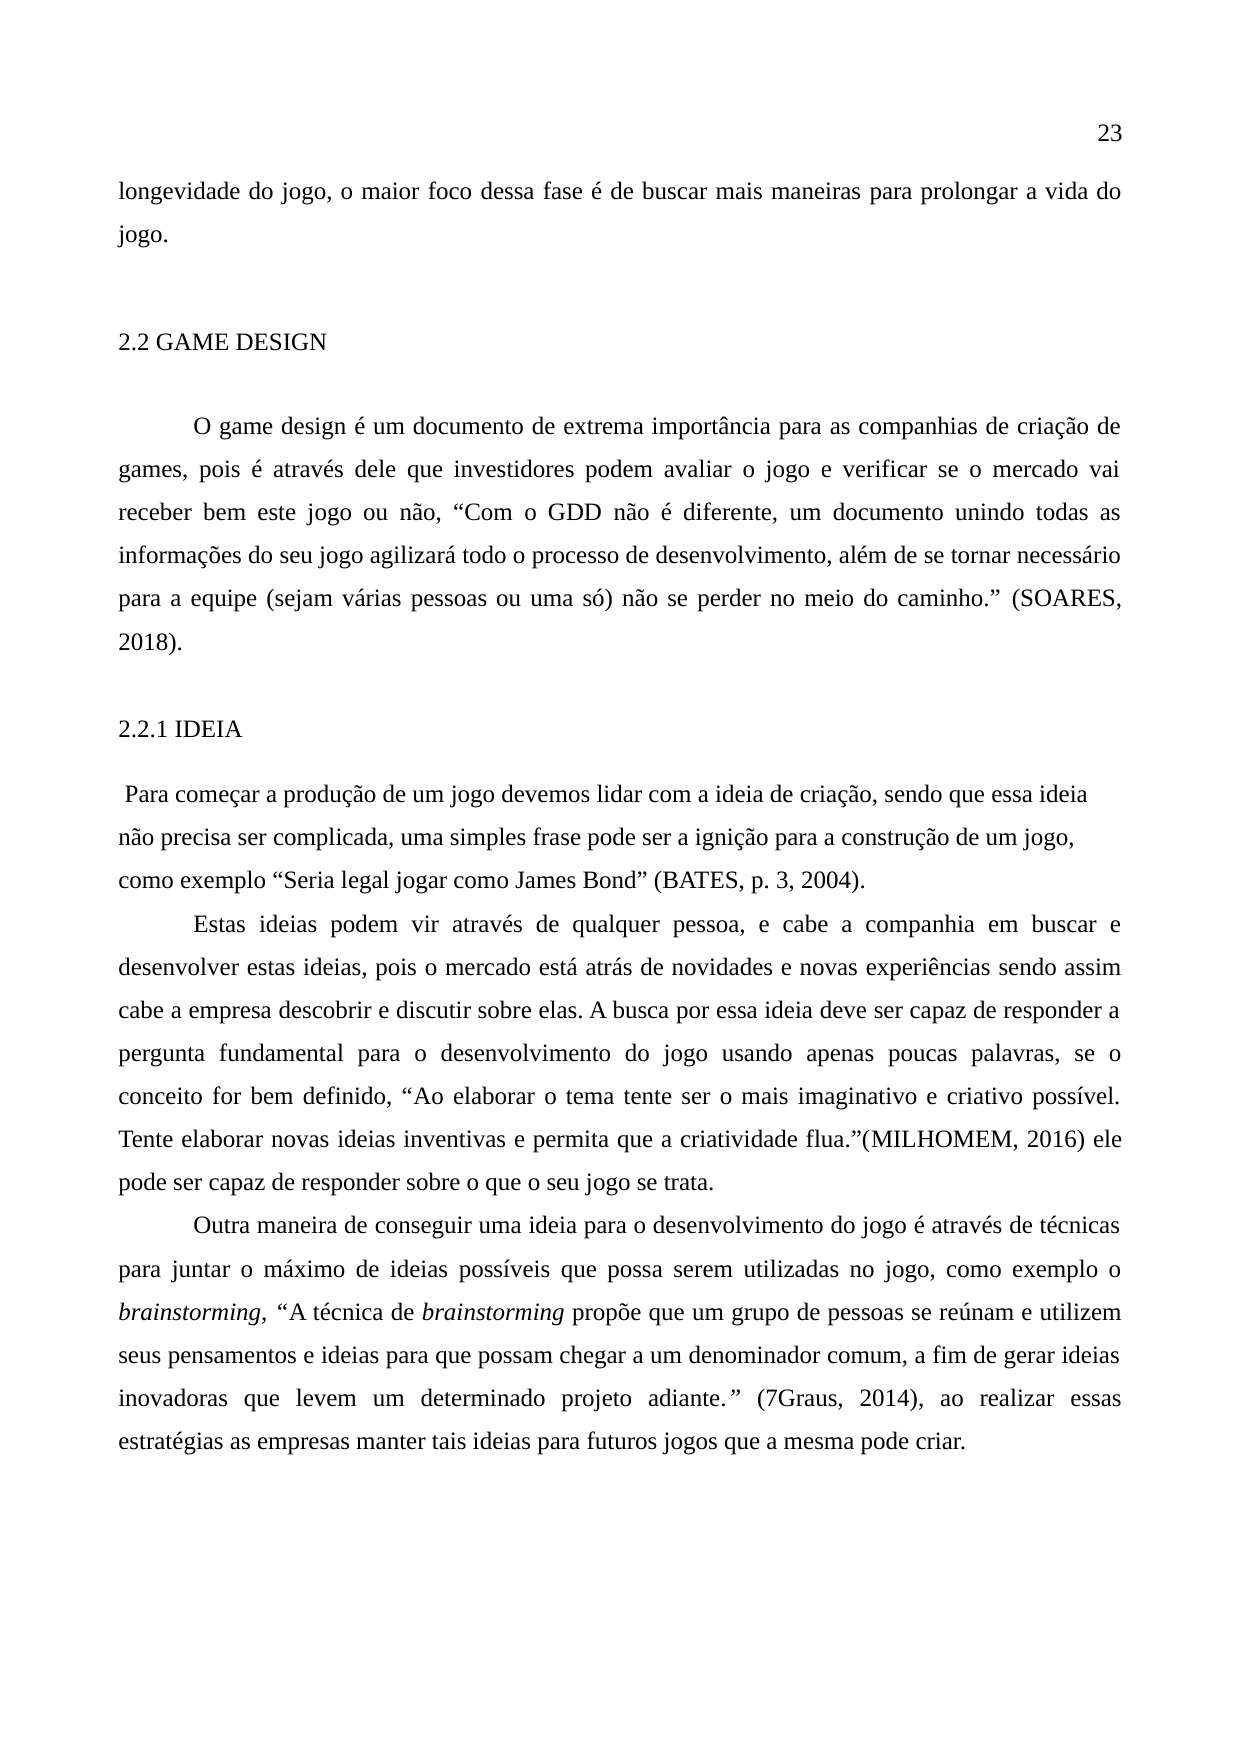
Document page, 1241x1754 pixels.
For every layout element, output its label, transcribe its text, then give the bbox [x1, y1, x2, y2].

text Outra maneira de conseguir uma ideia para o desenvolvimento do jogo é através de técnicas para juntar o máximo de ideias possíveis que possa serem utilizadas no jogo, como exemplo o brainstorming, “A técnica de brainstorming propõe que um grupo de pessoas se reúnam e utilizem seus pensamentos e ideias para que possam chegar a um denominador comum, a fim de gerar ideias inovadoras que levem um determinado projeto adiante.” (7Graus, 2014), ao realizar essas estratégias as empresas manter tais ideias para futuros jogos que a mesma pode criar. [118, 1211, 1122, 1455]
text Para começar a produção de um jogo devemos lidar com a ideia de criação, sendo que essa ideia não precisa ser complicada, uma simples frase pode ser a ignição para a construção de um jogo, como exemplo “Seria legal jogar como James Bond” (BATES, p. 3, 2004). [118, 779, 1122, 894]
text O game design é um documento de extrema importância para as companhias de criação de games, pois é através dele que investidores podem avaliar o jogo e verificar se o mercado vai receber bem este jogo ou não, “Com o GDD não é diferente, um documento unindo todas as informações do seu jogo agilizará todo o processo de desenvolvimento, além de se tornar necessário para a equipe (sejam várias pessoas ou uma só) não se perder no meio do caminho.” (SOARES, 2018). [118, 411, 1122, 655]
text Estas ideias podem vir através de qualquer pessoa, e cabe a companhia em buscar e desenvolver estas ideias, pois o mercado está atrás de novidades e novas experiências sendo assim cabe a empresa descobrir e discutir sobre elas. A busca por essa ideia deve ser capaz de responder a pergunta fundamental para o desenvolvimento do jogo usando apenas poucas palavras, se o conceito for bem definido, “Ao elaborar o tema tente ser o mais imaginativo e criativo possível. Tente elaborar novas ideias inventivas e permita que a criatividade flua.”(Milhomem, 2016) ele pode ser capaz de responder sobre o que o seu jogo se trata. [118, 909, 1122, 1196]
text longevidade do jogo, o maior foco dessa fase é de buscar mais maneiras para prolongar a vida do jogo. [118, 176, 1122, 248]
subtitle 2.2 Game Design [118, 327, 1122, 355]
subtitle 2.2.1 Ideia [118, 714, 1122, 743]
